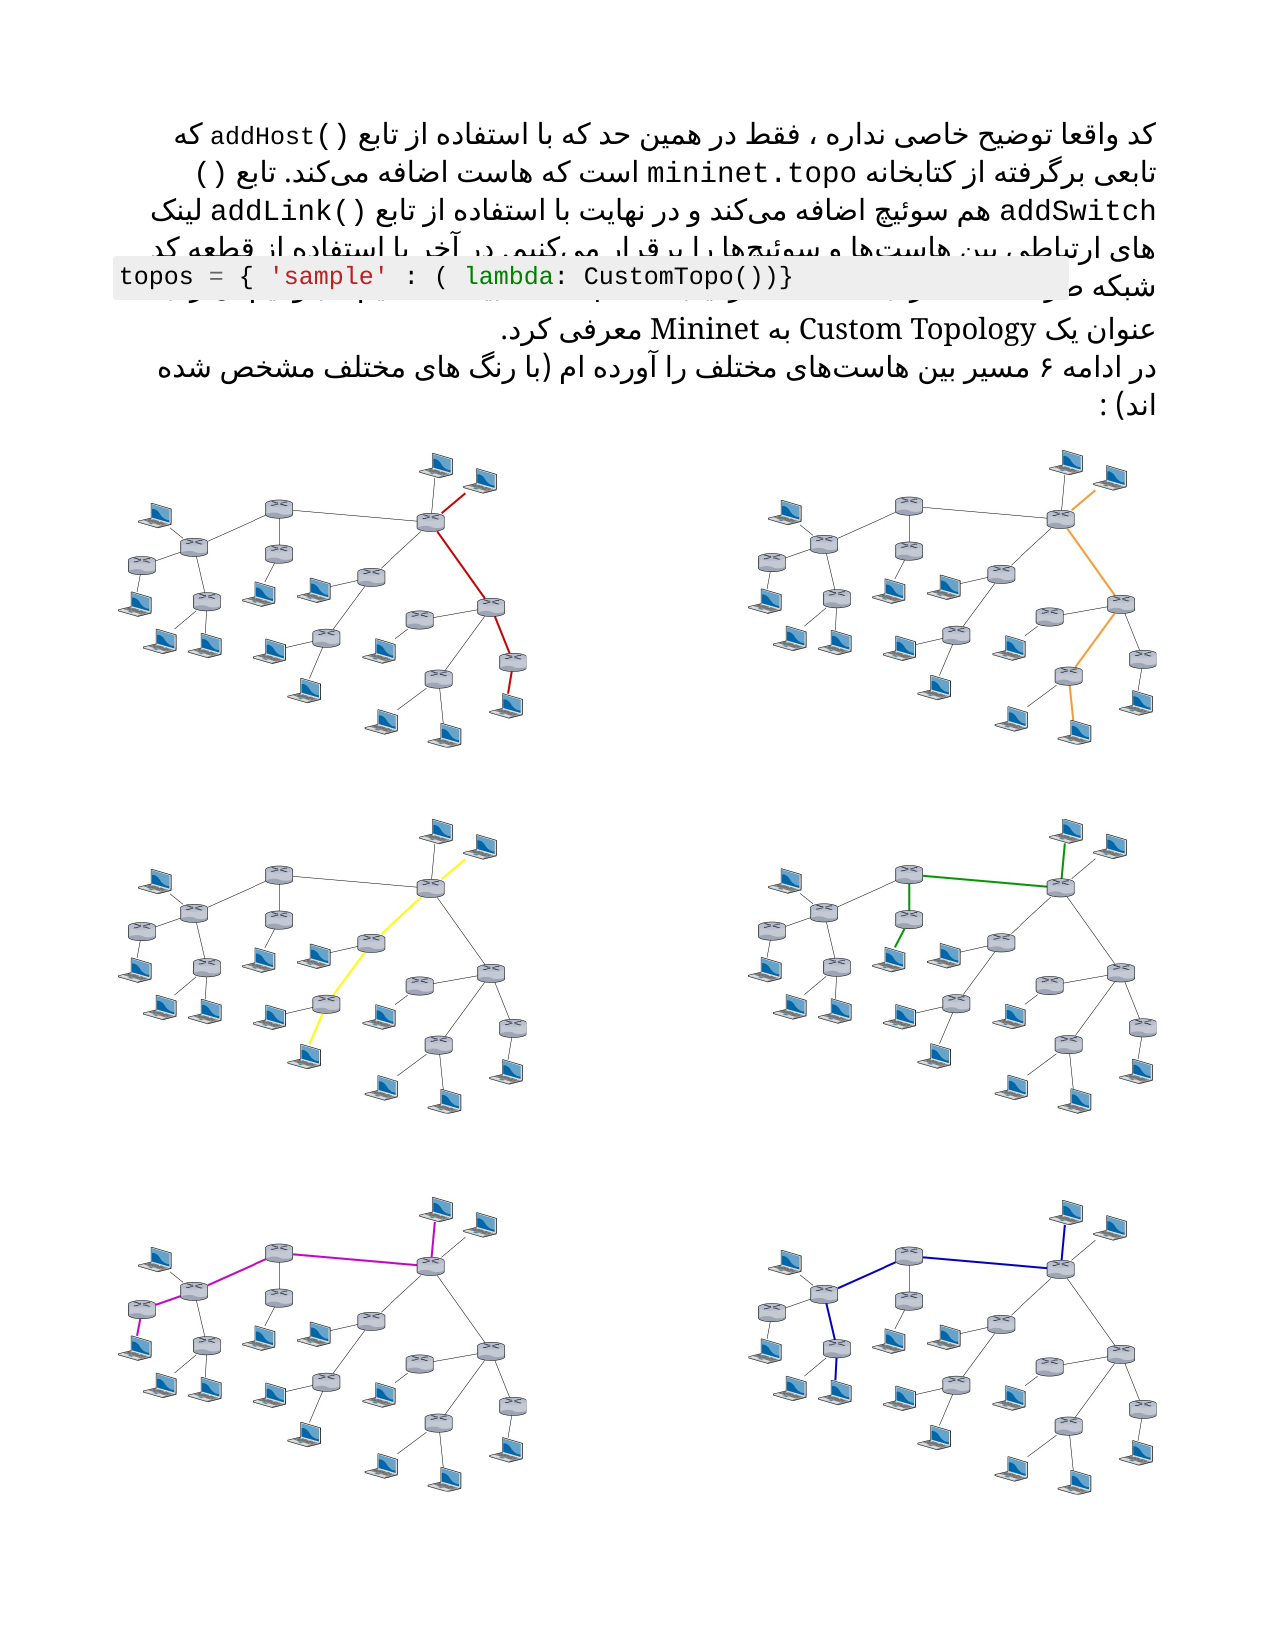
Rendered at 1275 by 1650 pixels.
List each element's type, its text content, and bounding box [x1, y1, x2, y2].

text کد واقعا توضیح خاصی نداره ، فقط در همین حد که با استفاده از تابع ()addHost که تابعی برگرفته از کتابخانه‌ mininet.topo است که هاست اضافه می‌کند. تابع ()addSwitch هم سوئیچ‌ اضافه می‌کند و در نهایت با استفاده از تابع ()addLink لینک های ارتباطی بین هاست‌ها و سوئیچ‌ها را برقرار می‌کنیم. در آخر با استفاده از قطعه کد شبکه طراحی شده را با نامی مثلا در اینجا "sample" تثبیت می‌کنیم تا بتوانیم آن را به عنوان یک Custom Topology به Mininet معرفی کرد. [118, 118, 1157, 351]
picture [748, 819, 1157, 1114]
text در ادامه ۶ مسیر بین هاست‌های مختلف را آورده ام (با رنگ های مختلف مشخص شده اند) : [118, 351, 1157, 427]
picture [118, 1197, 527, 1492]
picture [118, 453, 527, 748]
picture [748, 450, 1157, 745]
picture [748, 1200, 1157, 1495]
picture [118, 819, 527, 1114]
